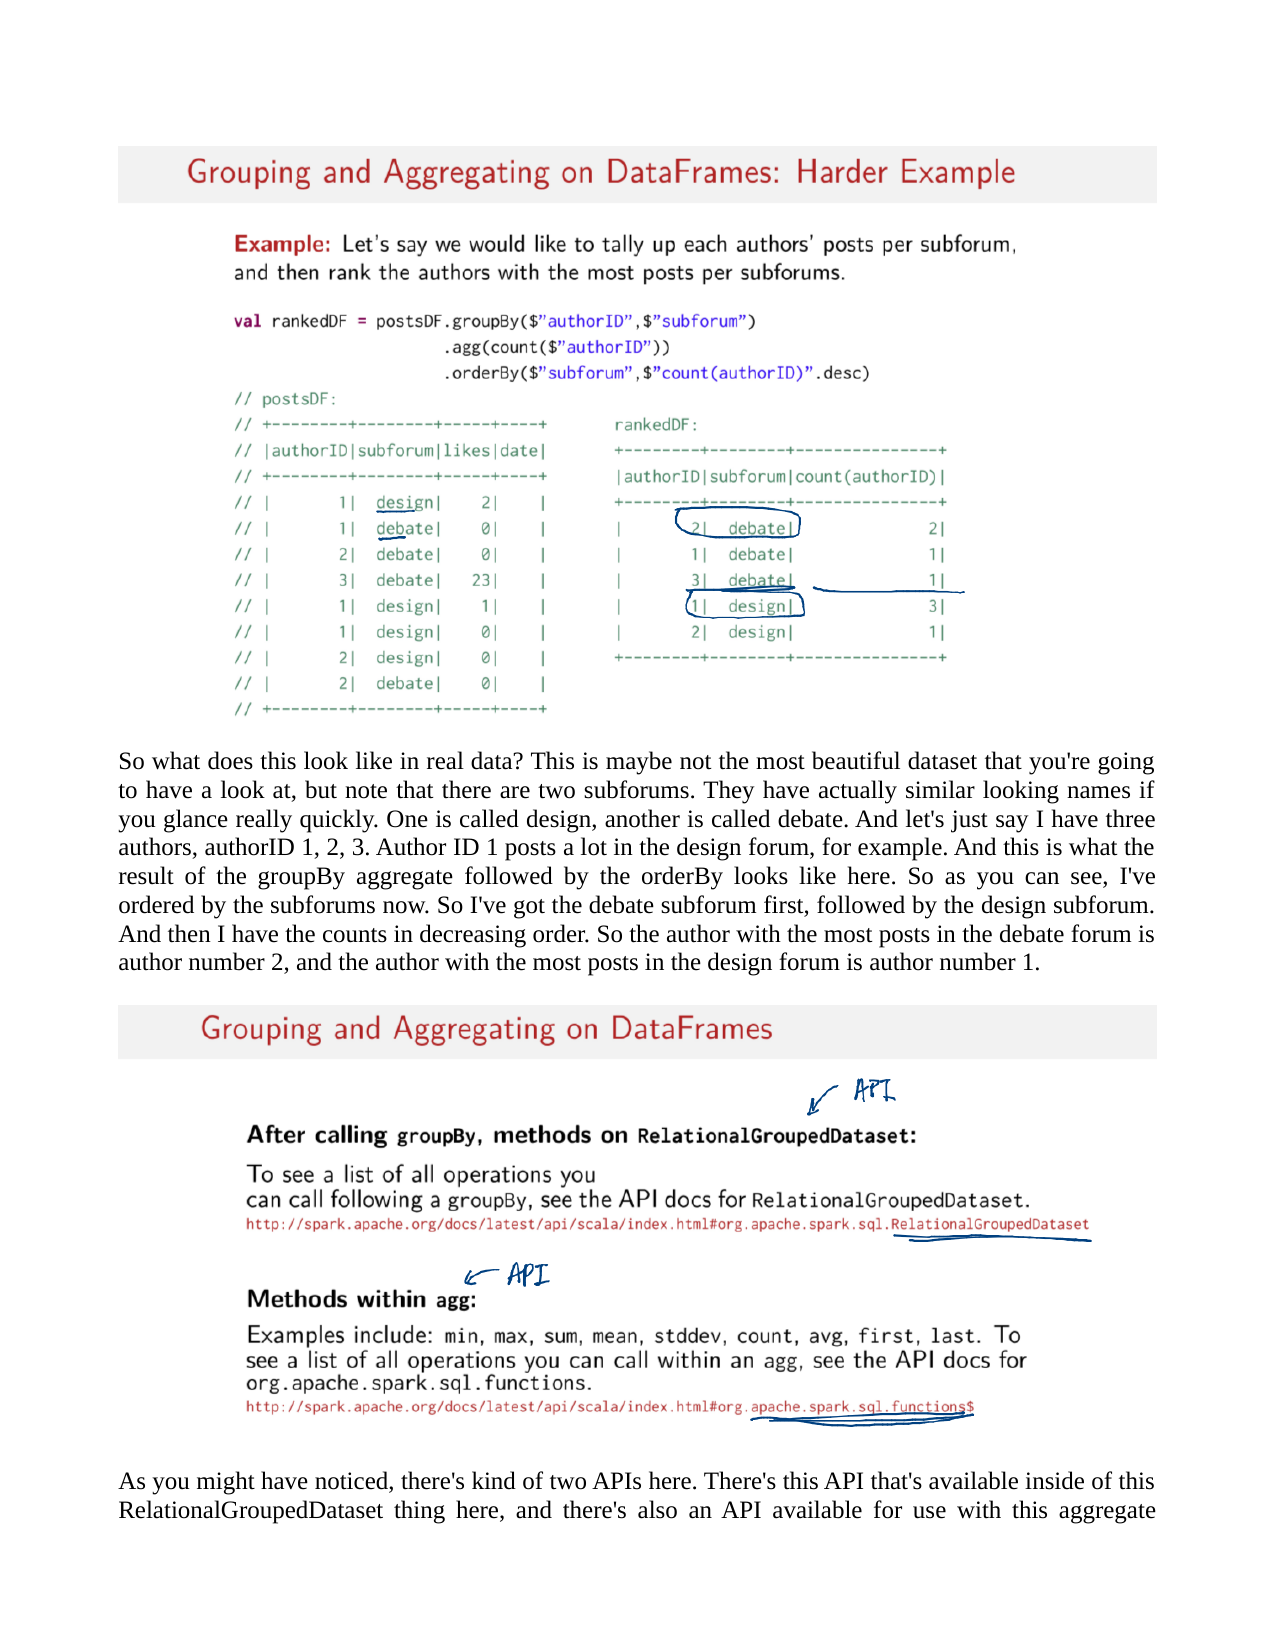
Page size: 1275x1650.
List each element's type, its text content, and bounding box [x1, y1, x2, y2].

text So what does this look like in real data? This is maybe not the most beautiful dataset that you're going to have a look at, but note that there are two subforums. They have actually similar looking names if you glance really quickly. One is called design, another is called debate. And let's just say I have three authors, authorID 1, 2, 3. Author ID 1 posts a lot in the design forum, for example. And this is what the result of the groupBy aggregate followed by the orderBy looks like here. So as you can see, I've ordered by the subforums now. So I've got the debate subforum first, followed by the design subforum. And then I have the counts in decreasing order. So the author with the most posts in the debate forum is author number 2, and the author with the most posts in the design forum is author number 1. [118, 746, 1157, 976]
picture [118, 1005, 1157, 1438]
text As you might have noticed, there's kind of two APIs here. There's this API that's available inside of this RelationalGroupedDataset thing here, and there's also an API available for use with this aggregate [118, 1466, 1157, 1524]
picture [118, 146, 1157, 718]
